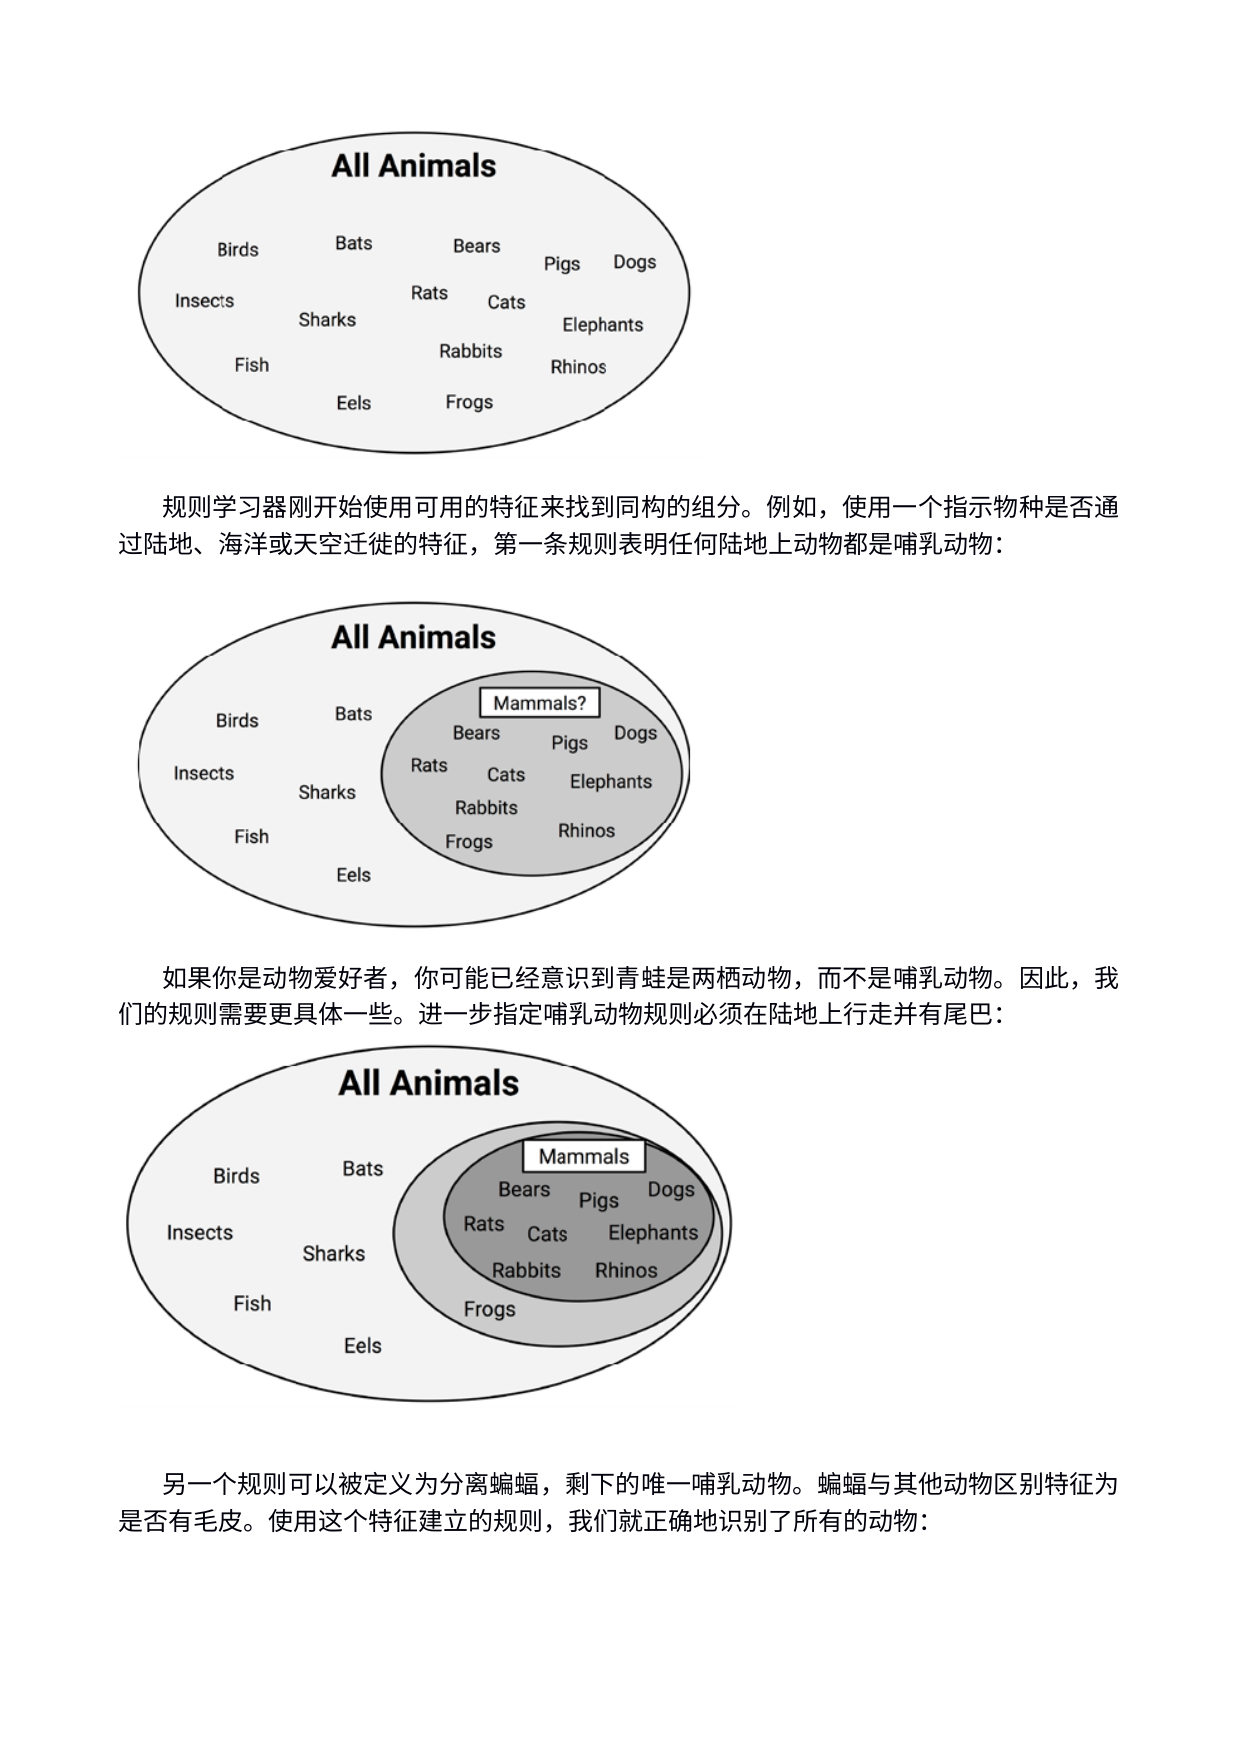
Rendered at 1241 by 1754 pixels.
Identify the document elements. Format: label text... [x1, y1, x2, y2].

text 另一个规则可以被定义为分离蝙蝠，剩下的唯一哺乳动物。蝙蝠与其他动物区别特征为是否有毛皮。使用这个特征建立的规则，我们就正确地识别了所有的动物： [118, 1465, 1122, 1537]
text 如果你是动物爱好者，你可能已经意识到青蛙是两栖动物，而不是哺乳动物。因此，我们的规则需要更具体一些。进一步指定哺乳动物规则必须在陆地上行走并有尾巴： [118, 959, 1122, 1031]
text 规则学习器刚开始使用可用的特征来找到同构的组分。例如，使用一个指示物种是否通过陆地、海洋或天空迁徙的特征，第一条规则表明任何陆地上动物都是哺乳动物： [118, 488, 1122, 560]
